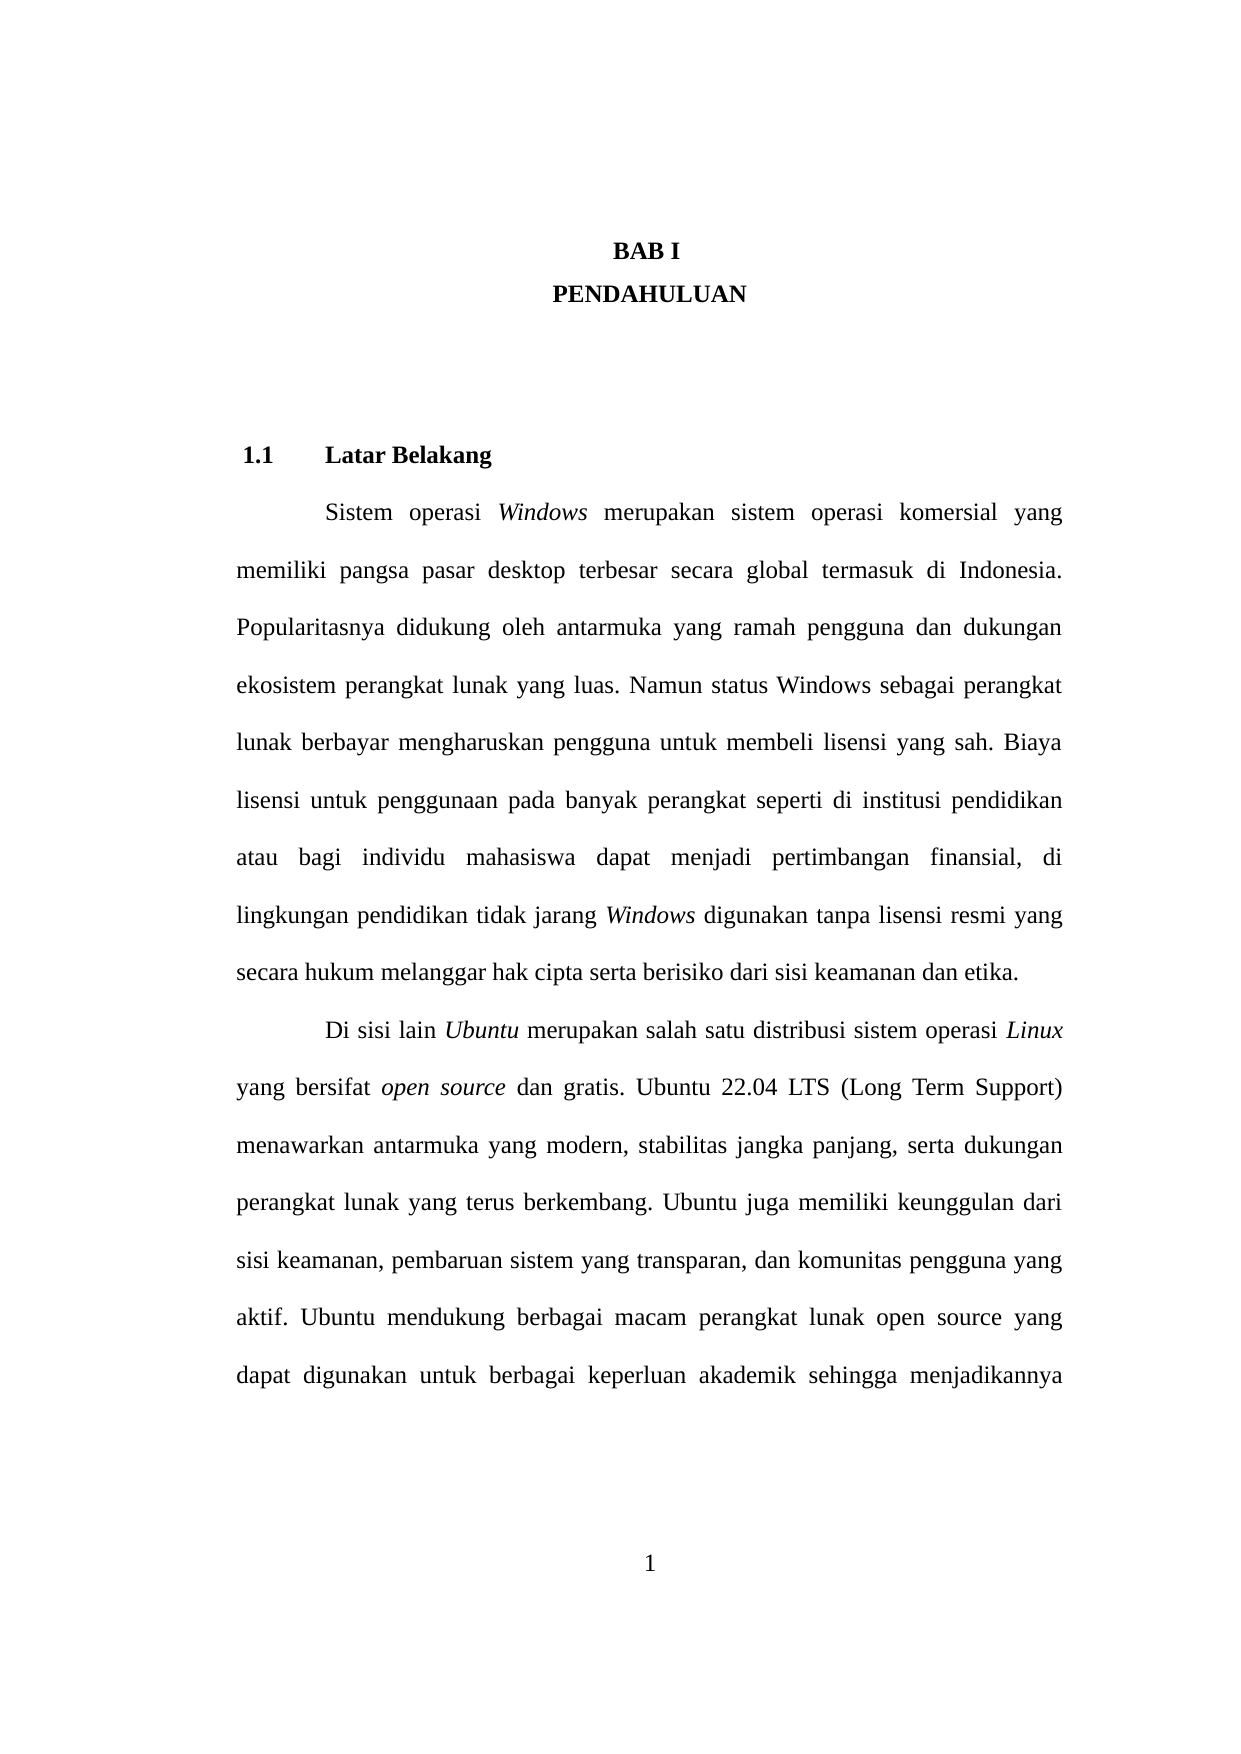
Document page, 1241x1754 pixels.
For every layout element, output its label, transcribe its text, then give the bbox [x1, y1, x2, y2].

text Sistem operasi Windows merupakan sistem operasi komersial yang memiliki pangsa pasar desktop terbesar secara global termasuk di Indonesia. Popularitasnya didukung oleh antarmuka yang ramah pengguna dan dukungan ekosistem perangkat lunak yang luas. Namun status Windows sebagai perangkat lunak berbayar mengharuskan pengguna untuk membeli lisensi yang sah. Biaya lisensi untuk penggunaan pada banyak perangkat seperti di institusi pendidikan atau bagi individu mahasiswa dapat menjadi pertimbangan finansial, di lingkungan pendidikan tidak jarang Windows digunakan tanpa lisensi resmi yang secara hukum melanggar hak cipta serta berisiko dari sisi keamanan dan etika. [236, 497, 1063, 986]
text Di sisi lain Ubuntu merupakan salah satu distribusi sistem operasi Linux yang bersifat open source dan gratis. Ubuntu 22.04 LTS (Long Term Support) menawarkan antarmuka yang modern, stabilitas jangka panjang, serta dukungan perangkat lunak yang terus berkembang. Ubuntu juga memiliki keunggulan dari sisi keamanan, pembaruan sistem yang transparan, dan komunitas pengguna yang aktif. Ubuntu mendukung berbagai macam perangkat lunak open source yang dapat digunakan untuk berbagai keperluan akademik sehingga menjadikannya [236, 1015, 1063, 1388]
subtitle Latar Belakang [236, 440, 1063, 468]
subtitle PENDAHULUAN [236, 236, 1063, 308]
